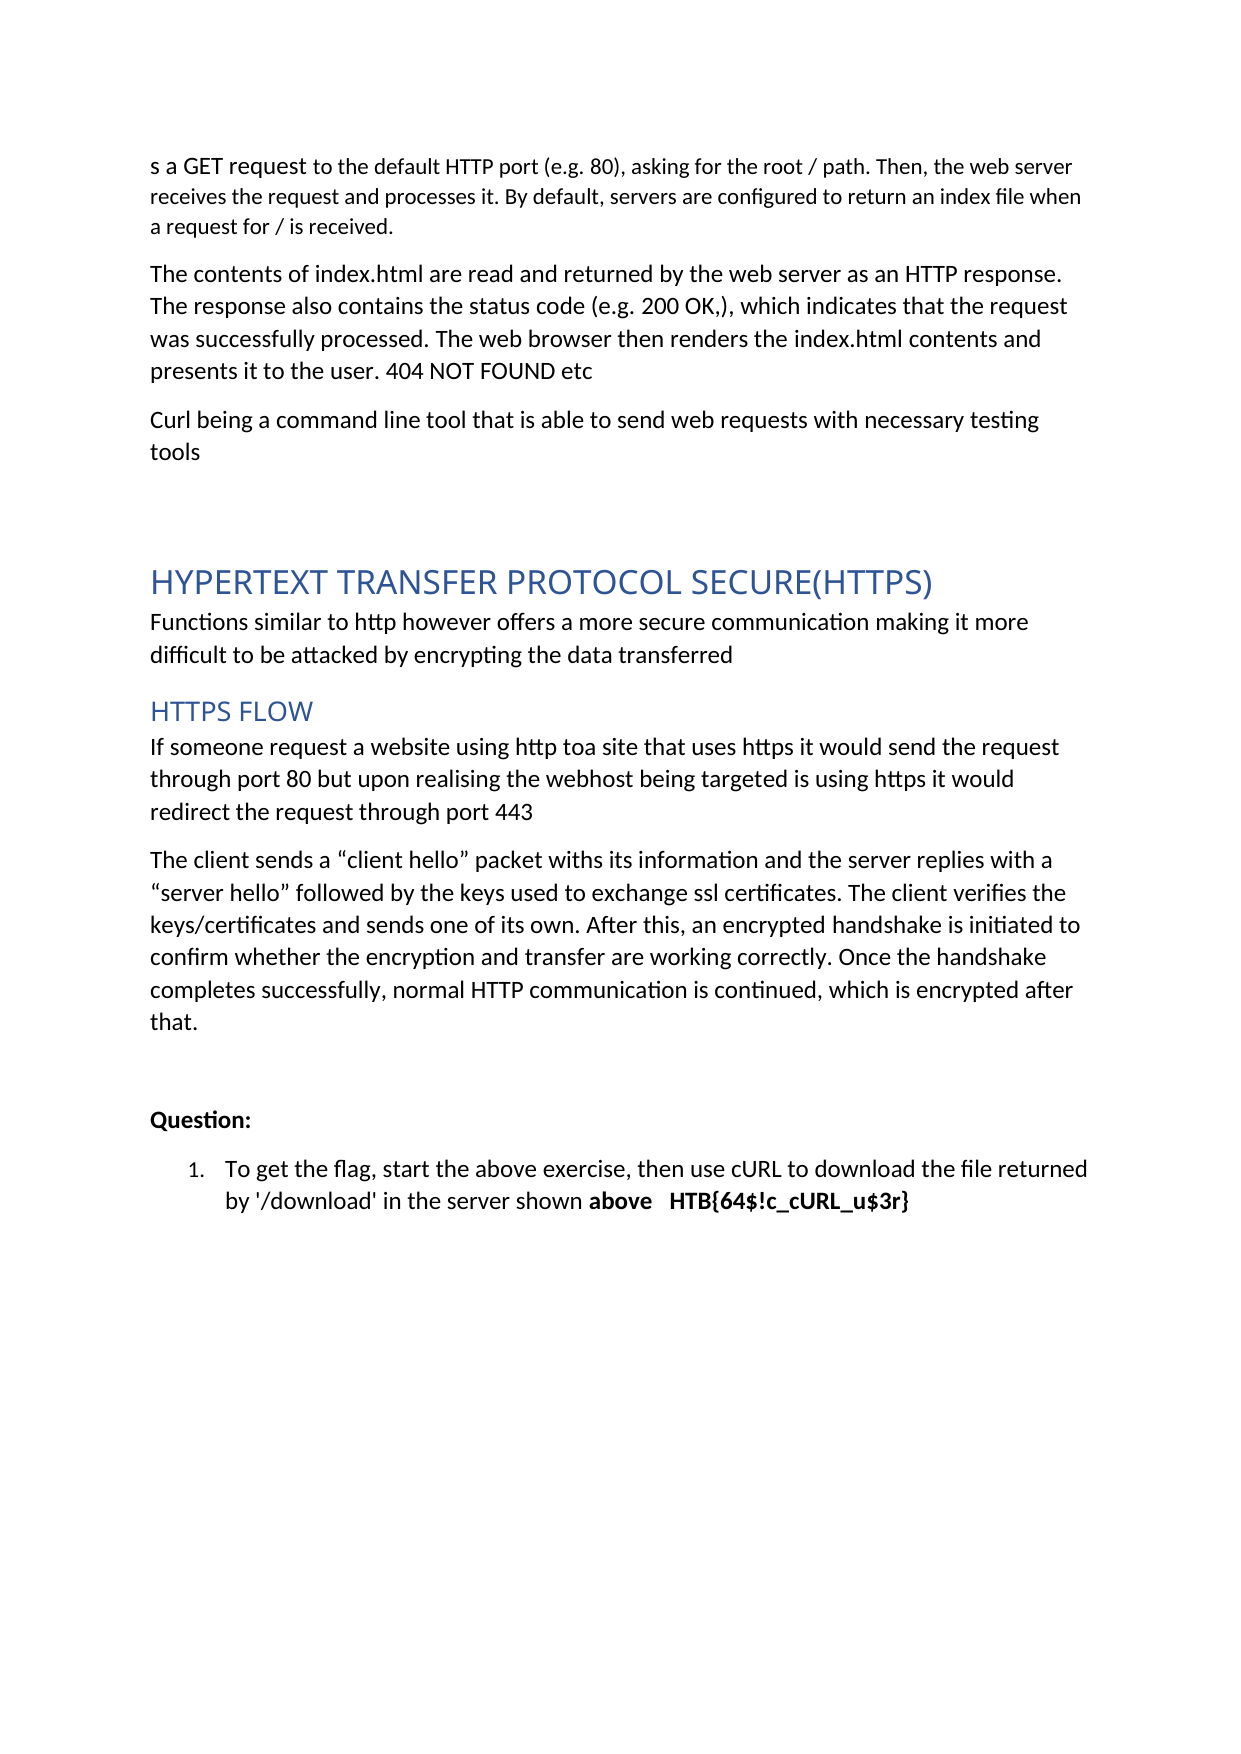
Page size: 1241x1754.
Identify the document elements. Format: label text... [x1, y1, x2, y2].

text s a GET request to the default HTTP port (e.g. 80), asking for the root / path. Then, the web server receives the request and processes it. By default, servers are configured to return an index file when a request for / is received. [150, 150, 1090, 240]
text Curl being a command line tool that is able to send web requests with necessary testing tools [150, 404, 1090, 467]
list To get the flag, start the above exercise, then use cURL to download the file returned by '/download' in the server shown above HTB{64$!c_cURL_u$3r} [187, 1153, 1090, 1216]
text Functions similar to http however offers a more secure communication making it more difficult to be attacked by encrypting the data transferred [150, 607, 1090, 669]
text The contents of index.html are read and returned by the web server as an HTTP response. The response also contains the status code (e.g. 200 OK,), which indicates that the request was successfully processed. The web browser then renders the index.html contents and presents it to the user. 404 NOT FOUND etc [150, 258, 1090, 386]
text The client sends a “client hello” packet withs its information and the server replies with a “server hello” followed by the keys used to exchange ssl certificates. The client verifies the keys/certificates and sends one of its own. After this, an encrypted handshake is initiated to confirm whether the encryption and transfer are working correctly. Once the handshake completes successfully, normal HTTP communication is continued, which is encrypted after that. [150, 844, 1090, 1037]
subtitle HTTPS FLOW [150, 692, 1090, 729]
text If someone request a website using http toa site that uses https it would send the request through port 80 but upon realising the webhost being targeted is using https it would redirect the request through port 443 [150, 731, 1090, 826]
subtitle HYPERTEXT TRANSFER PROTOCOL SECURE(HTTPS) [150, 510, 1090, 604]
text Question: [150, 1104, 1090, 1134]
